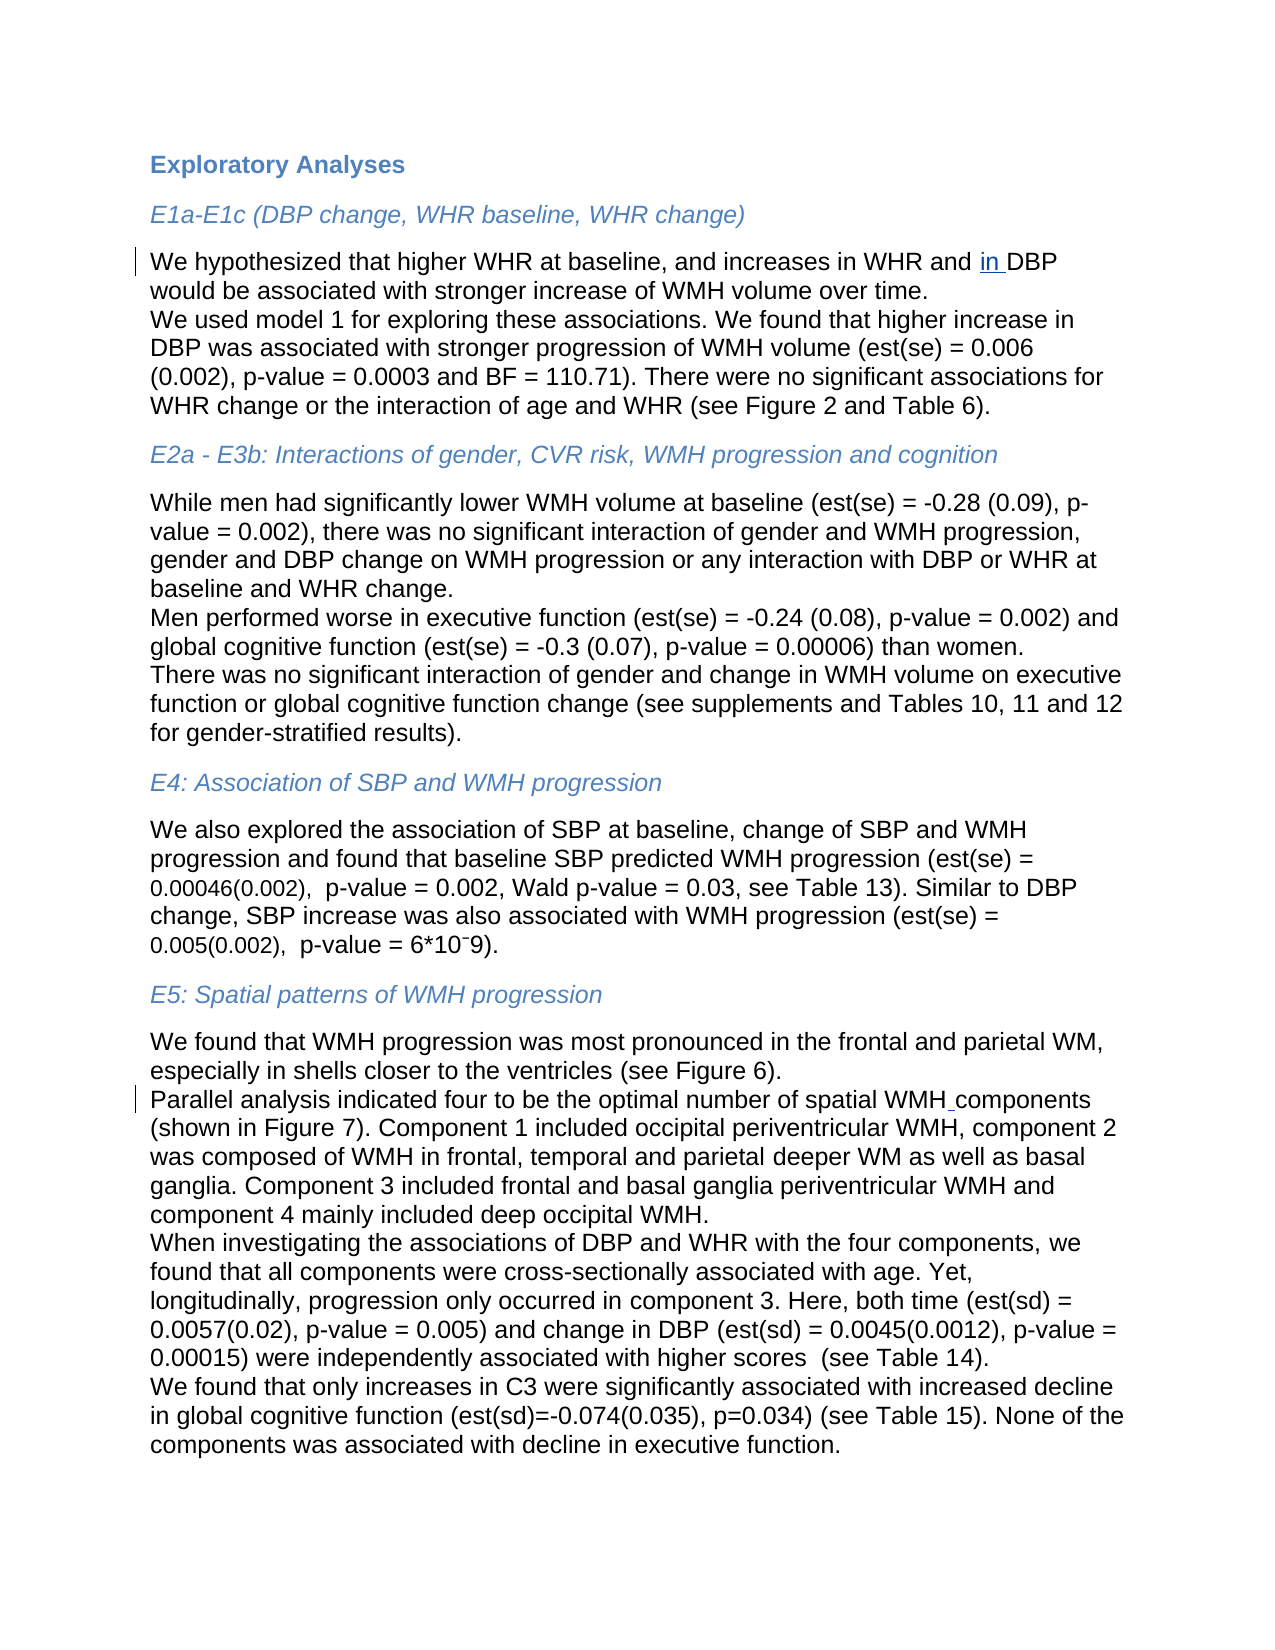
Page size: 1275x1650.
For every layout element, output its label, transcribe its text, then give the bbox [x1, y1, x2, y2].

subtitle E2a - E3b: Interactions of gender, CVR risk, WMH progression and cognition [150, 440, 1125, 469]
text We also explored the association of SBP at baseline, change of SBP and WMH progression and found that baseline SBP predicted WMH progression (est(se) = 0.00046(0.002), p-value = 0.002, Wald p-value = 0.03, see Table 13). Similar to DBP change, SBP increase was also associated with WMH progression (est(se) = 0.005(0.002), p-value = 6*10⁻9). [150, 815, 1125, 959]
subtitle E5: Spatial patterns of WMH progression [150, 979, 1125, 1008]
text We found that WMH progression was most pronounced in the frontal and parietal WM, especially in shells closer to the ventricles (see Figure 6). Parallel analysis indicated four to be the optimal number of spatial WMH components (shown in Figure 7). Component 1 included occipital periventricular WMH, component 2 was composed of WMH in frontal, temporal and parietal deeper WM as well as basal ganglia. Component 3 included frontal and basal ganglia periventricular WMH and component 4 mainly included deep occipital WMH. When investigating the associations of DBP and WHR with the four components, we found that all components were cross-sectionally associated with age. Yet, longitudinally, progression only occurred in component 3. Here, both time (est(sd) = 0.0057(0.02), p-value = 0.005) and change in DBP (est(sd) = 0.0045(0.0012), p-value = 0.00015) were independently associated with higher scores (see Table 14). We found that only increases in C3 were significantly associated with increased decline in global cognitive function (est(sd)=-0.074(0.035), p=0.034) (see Table 15). None of the components was associated with decline in executive function. [150, 1027, 1125, 1458]
subtitle Exploratory Analyses [150, 150, 1125, 179]
text While men had significantly lower WMH volume at baseline (est(se) = -0.28 (0.09), p-value = 0.002), there was no significant interaction of gender and WMH progression, gender and DBP change on WMH progression or any interaction with DBP or WHR at baseline and WHR change. Men performed worse in executive function (est(se) = -0.24 (0.08), p-value = 0.002) and global cognitive function (est(se) = -0.3 (0.07), p-value = 0.00006) than women. There was no significant interaction of gender and change in WMH volume on executive function or global cognitive function change (see supplements and Tables 10, 11 and 12 for gender-stratified results). [150, 488, 1125, 747]
subtitle E4: Association of SBP and WMH progression [150, 767, 1125, 796]
text We hypothesized that higher WHR at baseline, and increases in WHR and in DBP would be associated with stronger increase of WMH volume over time. We used model 1 for exploring these associations. We found that higher increase in DBP was associated with stronger progression of WMH volume (est(se) = 0.006 (0.002), p-value = 0.0003 and BF = 110.71). There were no significant associations for WHR change or the interaction of age and WHR (see Figure 2 and Table 6). [150, 247, 1125, 419]
subtitle E1a-E1c (DBP change, WHR baseline, WHR change) [150, 199, 1125, 228]
